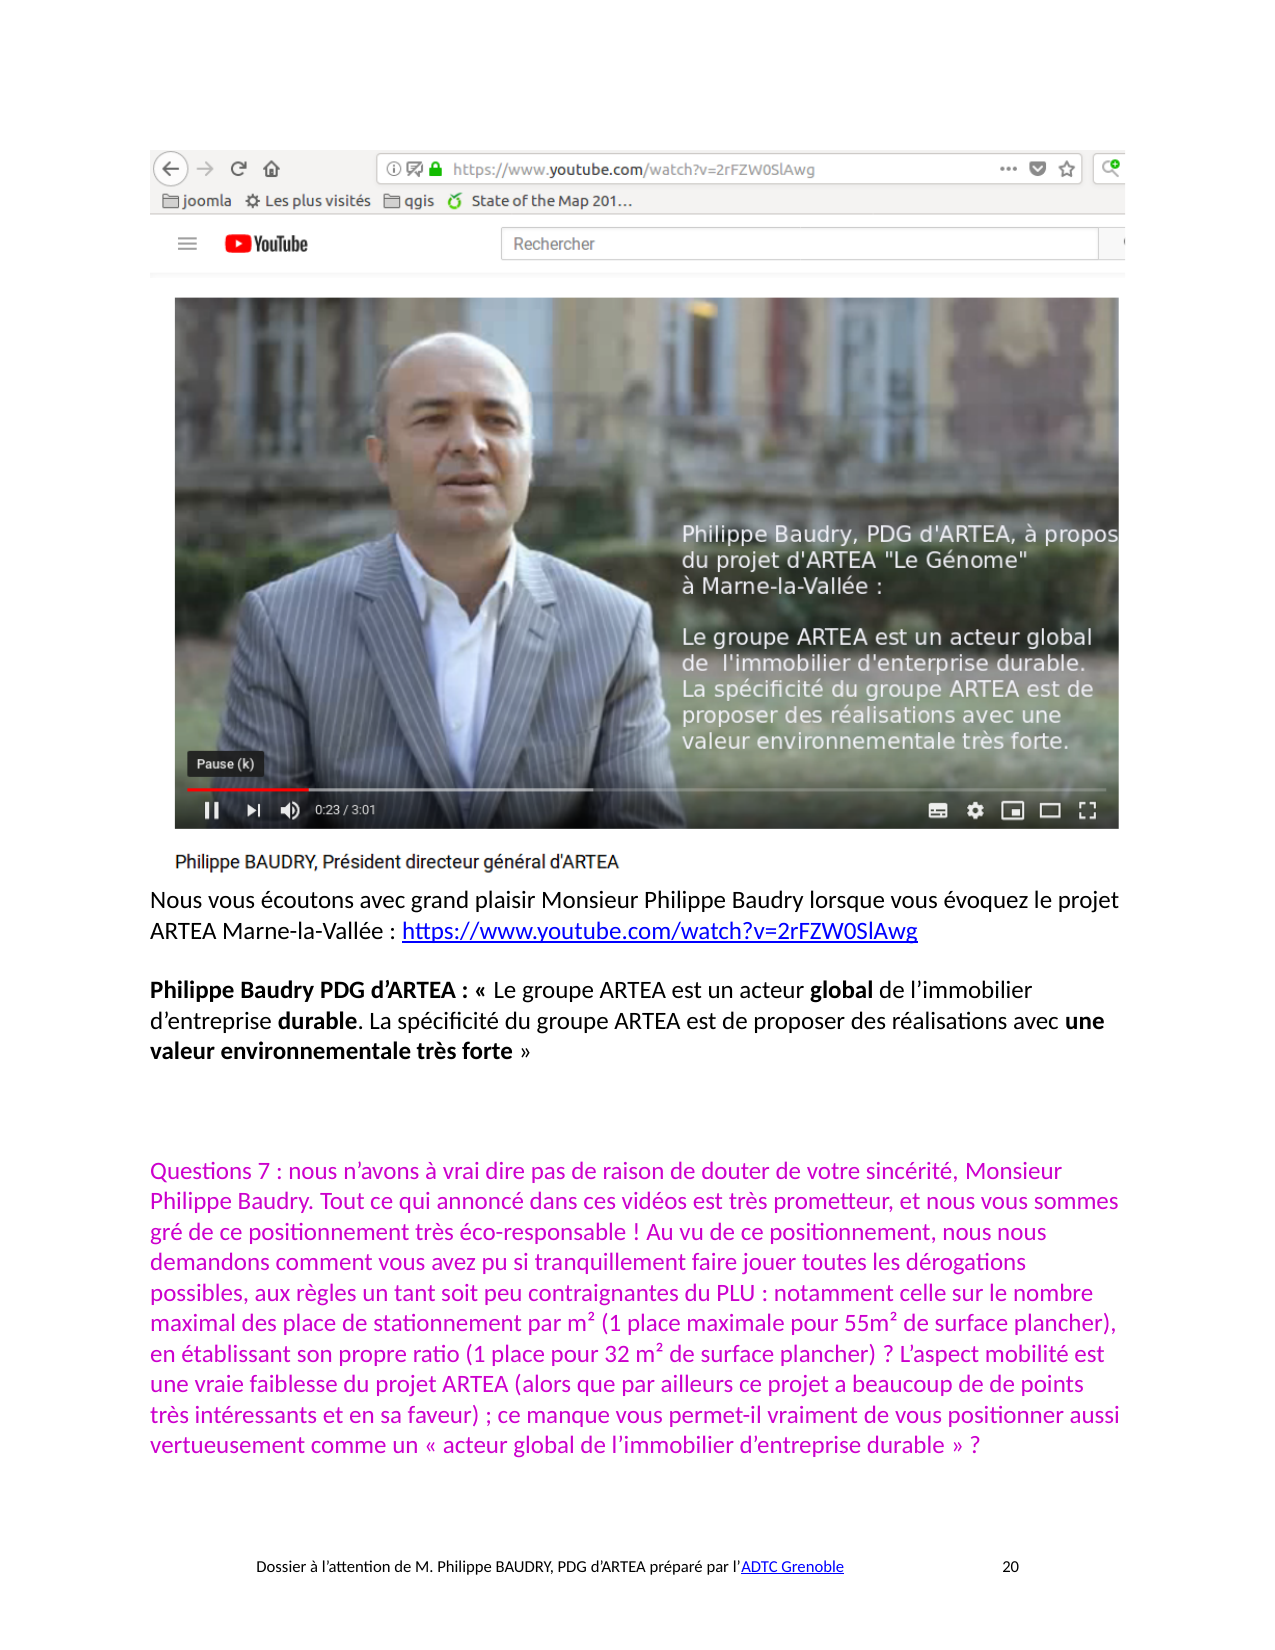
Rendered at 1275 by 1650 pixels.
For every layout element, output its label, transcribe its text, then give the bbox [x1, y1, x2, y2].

text Questions 7 : nous n’avons à vrai dire pas de raison de douter de votre sincérité, Monsieur Philippe Baudry. Tout ce qui annoncé dans ces vidéos est très prometteur, et nous vous sommes gré de ce positionnement très éco-responsable ! Au vu de ce positionnement, nous nous demandons comment vous avez pu si tranquillement faire jouer toutes les dérogations possibles, aux règles un tant soit peu contraignantes du PLU : notamment celle sur le nombre maximal des place de stationnement par m² (1 place maximale pour 55m² de surface plancher), en établissant son propre ratio (1 place pour 32 m² de surface plancher) ? L’aspect mobilité est une vraie faiblesse du projet ARTEA (alors que par ailleurs ce projet a beaucoup de de points très intéressants et en sa faveur) ; ce manque vous permet-il vraiment de vous positionner aussi vertueusement comme un « acteur global de l’immobilier d’entreprise durable » ? [150, 1155, 1125, 1460]
picture [150, 150, 1125, 885]
text Philippe Baudry PDG d’ARTEA : « Le groupe ARTEA est un acteur global de l’immobilier d’entreprise durable. La spécificité du groupe ARTEA est de proposer des réalisations avec une valeur environnementale très forte » [150, 974, 1125, 1066]
text Nous vous écoutons avec grand plaisir Monsieur Philippe Baudry lorsque vous évoquez le projet ARTEA Marne-la-Vallée : https://www.youtube.com/watch?v=2rFZW0SlAwg [150, 885, 1125, 945]
